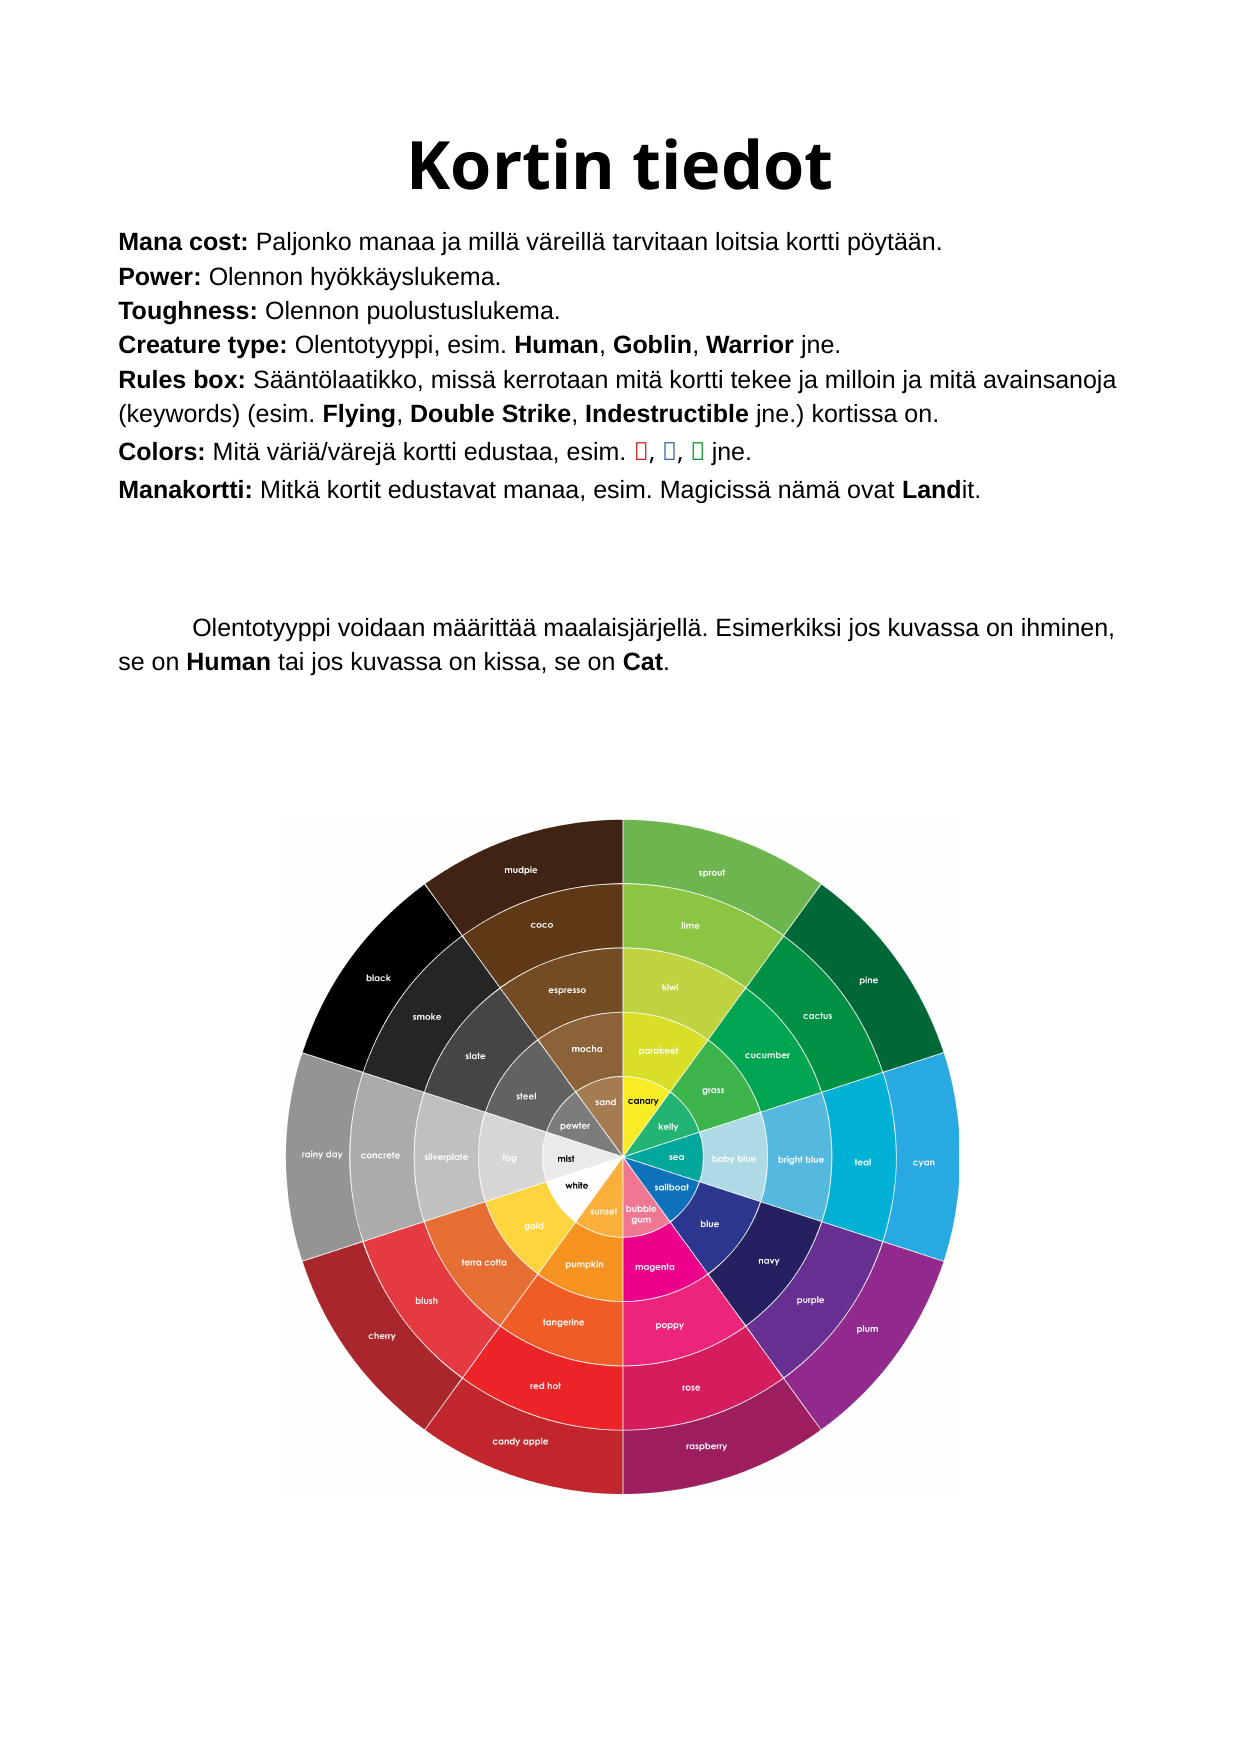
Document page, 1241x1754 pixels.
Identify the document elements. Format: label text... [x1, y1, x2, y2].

text Olentotyyppi voidaan määrittää maalaisjärjellä. Esimerkiksi jos kuvassa on ihminen, se on Human tai jos kuvassa on kissa, se on Cat. [118, 613, 1122, 676]
text Power: Olennon hyökkäyslukema. [118, 262, 1122, 290]
text Mana cost: Paljonko manaa ja millä väreillä tarvitaan loitsia kortti pöytään. [118, 227, 1122, 256]
text Rules box: Sääntölaatikko, missä kerrotaan mitä kortti tekee ja milloin ja mitä avainsanoja (keywords) (esim. Flying, Double Strike, Indestructible jne.) kortissa on. [118, 365, 1122, 428]
text Manakortti: Mitkä kortit edustavat manaa, esim. Magicissä nämä ovat Landit. [118, 475, 1122, 503]
text Kortin tiedot [118, 118, 1122, 209]
picture [281, 815, 960, 1494]
text Colors: Mitä väriä/värejä kortti edustaa, esim. , ,  jne. [118, 434, 1122, 468]
text Creature type: Olentotyyppi, esim. Human, Goblin, Warrior jne. [118, 331, 1122, 359]
text Toughness: Olennon puolustuslukema. [118, 296, 1122, 325]
